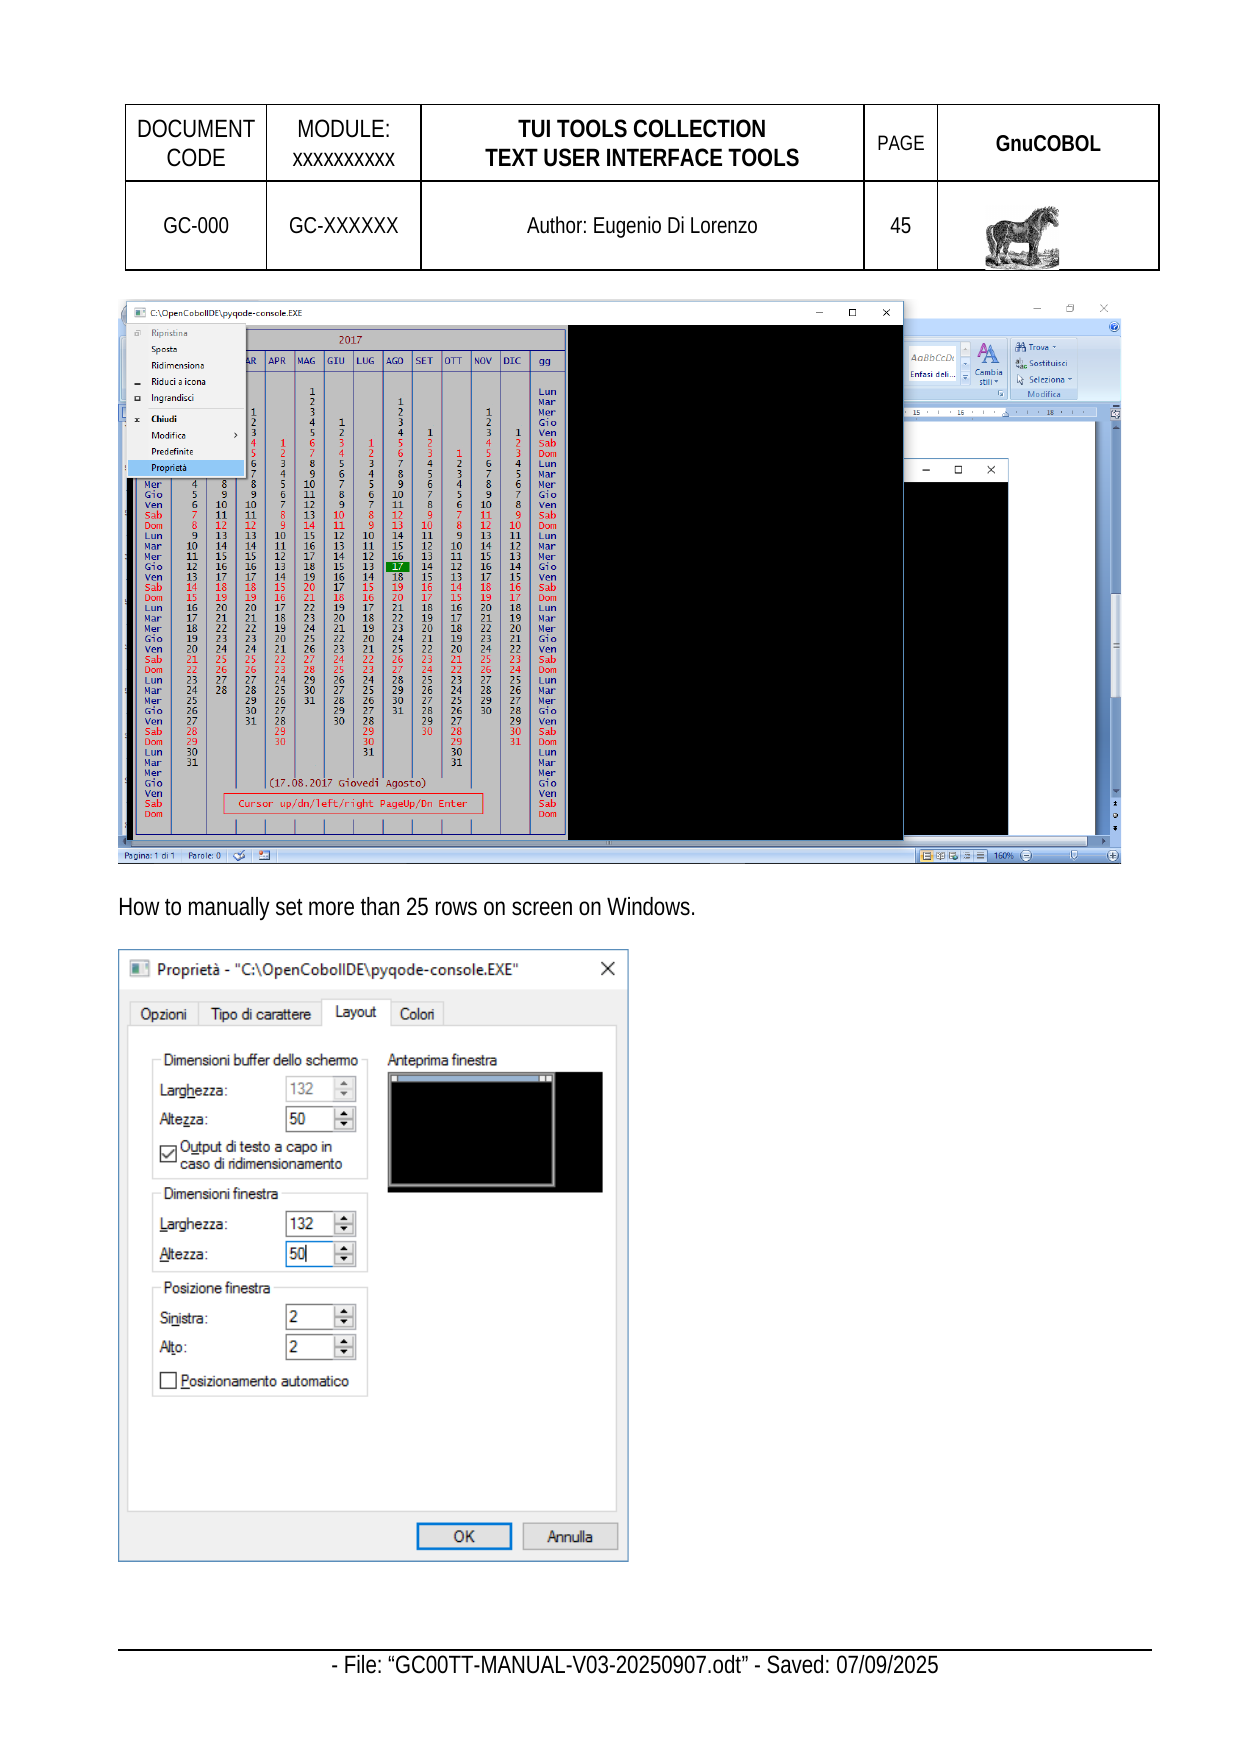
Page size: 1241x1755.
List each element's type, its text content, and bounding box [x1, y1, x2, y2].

text How to manually set more than 25 rows on screen on Windows. [118, 892, 1152, 921]
